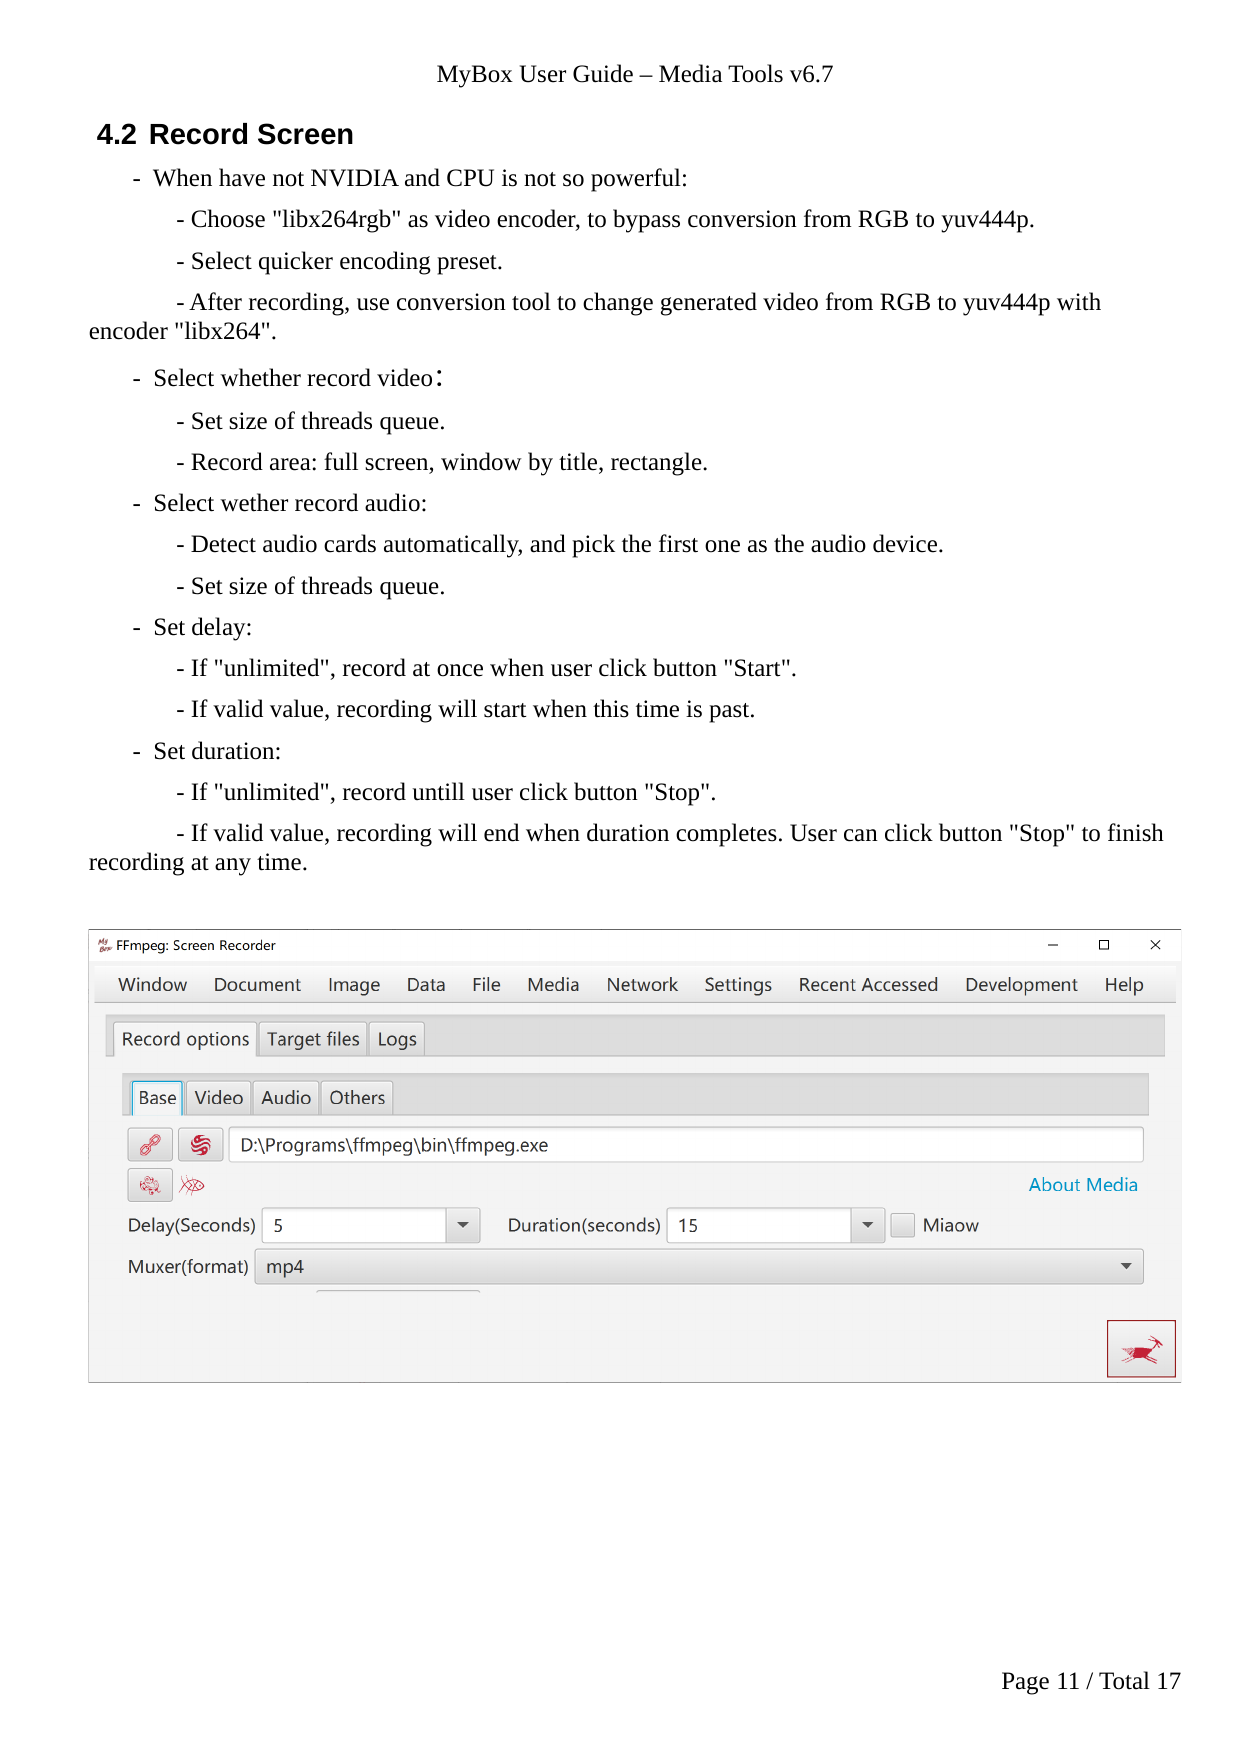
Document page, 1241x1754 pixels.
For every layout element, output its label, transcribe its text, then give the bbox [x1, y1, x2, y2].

picture [88, 929, 1182, 1383]
text - After recording, use conversion tool to change generated video from RGB to yuv444p with encoder "libx264". [88, 287, 1181, 344]
text - If "unlimited", record at once when user click button "Start". [88, 653, 1181, 682]
text - Detect audio cards automatically, and pick the first one as the audio device. [88, 529, 1181, 558]
text - Set delay: [88, 612, 1181, 641]
text - Set size of threads queue. [88, 571, 1181, 599]
text - Select whether record video： [88, 357, 1181, 393]
text - Select wether record audio: [88, 488, 1181, 517]
text - If valid value, recording will end when duration completes. User can click button "Stop" to finish recording at any time. [88, 818, 1181, 876]
text - Set duration: [88, 736, 1181, 764]
text - Choose "libx264rgb" as video encoder, to bypass conversion from RGB to yuv444p. [88, 204, 1181, 233]
text - When have not NVIDIA and CPU is not so powerful: [88, 163, 1181, 192]
text - Select quicker encoding preset. [88, 246, 1181, 274]
text - Set size of threads queue. [88, 406, 1181, 434]
text - If "unlimited", record untill user click button "Stop". [88, 777, 1181, 806]
text - If valid value, recording will start when this time is past. [88, 694, 1181, 723]
text - Record area: full screen, window by title, rectangle. [88, 447, 1181, 476]
subtitle Record Screen [88, 117, 1181, 151]
